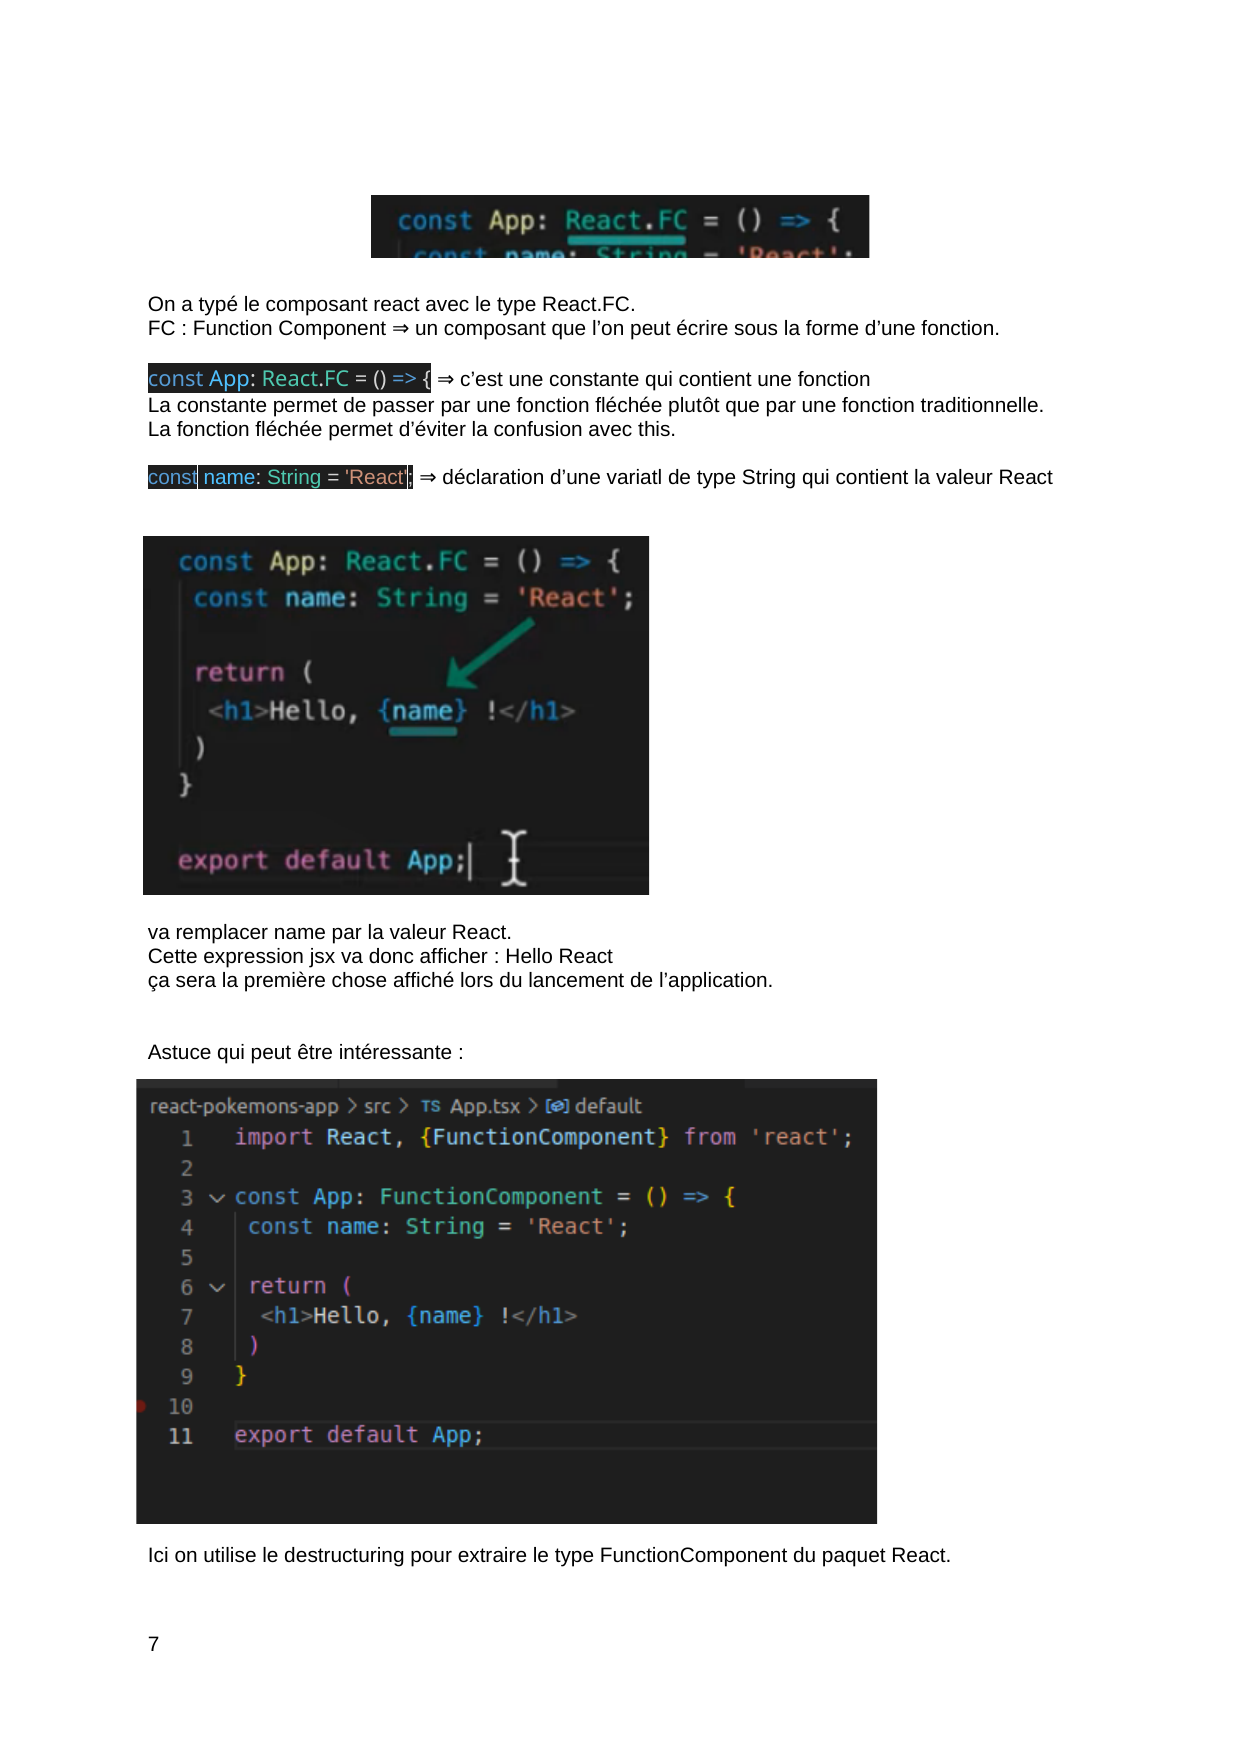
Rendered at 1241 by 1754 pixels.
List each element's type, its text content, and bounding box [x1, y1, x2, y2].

text const name: String = 'React'; ⇒ déclaration d’une variatl de type String qui contient la valeur React [148, 465, 1093, 489]
text La fonction fléchée permet d’éviter la confusion avec this. [148, 417, 1093, 441]
text FC : Function Component ⇒ un composant que l’on peut écrire sous la forme d’une fonction. [148, 315, 1093, 339]
picture [136, 1079, 878, 1524]
text La constante permet de passer par une fonction fléchée plutôt que par une fonction traditionnelle. [148, 393, 1093, 417]
text On a typé le composant react avec le type React.FC. [148, 291, 1093, 315]
text Cette expression jsx va donc afficher : Hello React [148, 944, 1093, 968]
text Ici on utilise le destructuring pour extraire le type FunctionComponent du paquet React. [148, 1543, 1093, 1567]
picture [371, 195, 870, 258]
text const App: React.FC = () => { ⇒ c’est une constante qui contient une fonction [148, 363, 1093, 393]
text ça sera la première chose affiché lors du lancement de l’application. [148, 968, 1093, 992]
text Astuce qui peut être intéressante : [148, 1040, 1093, 1064]
picture [143, 536, 650, 895]
text va remplacer name par la valeur React. [148, 920, 1093, 944]
